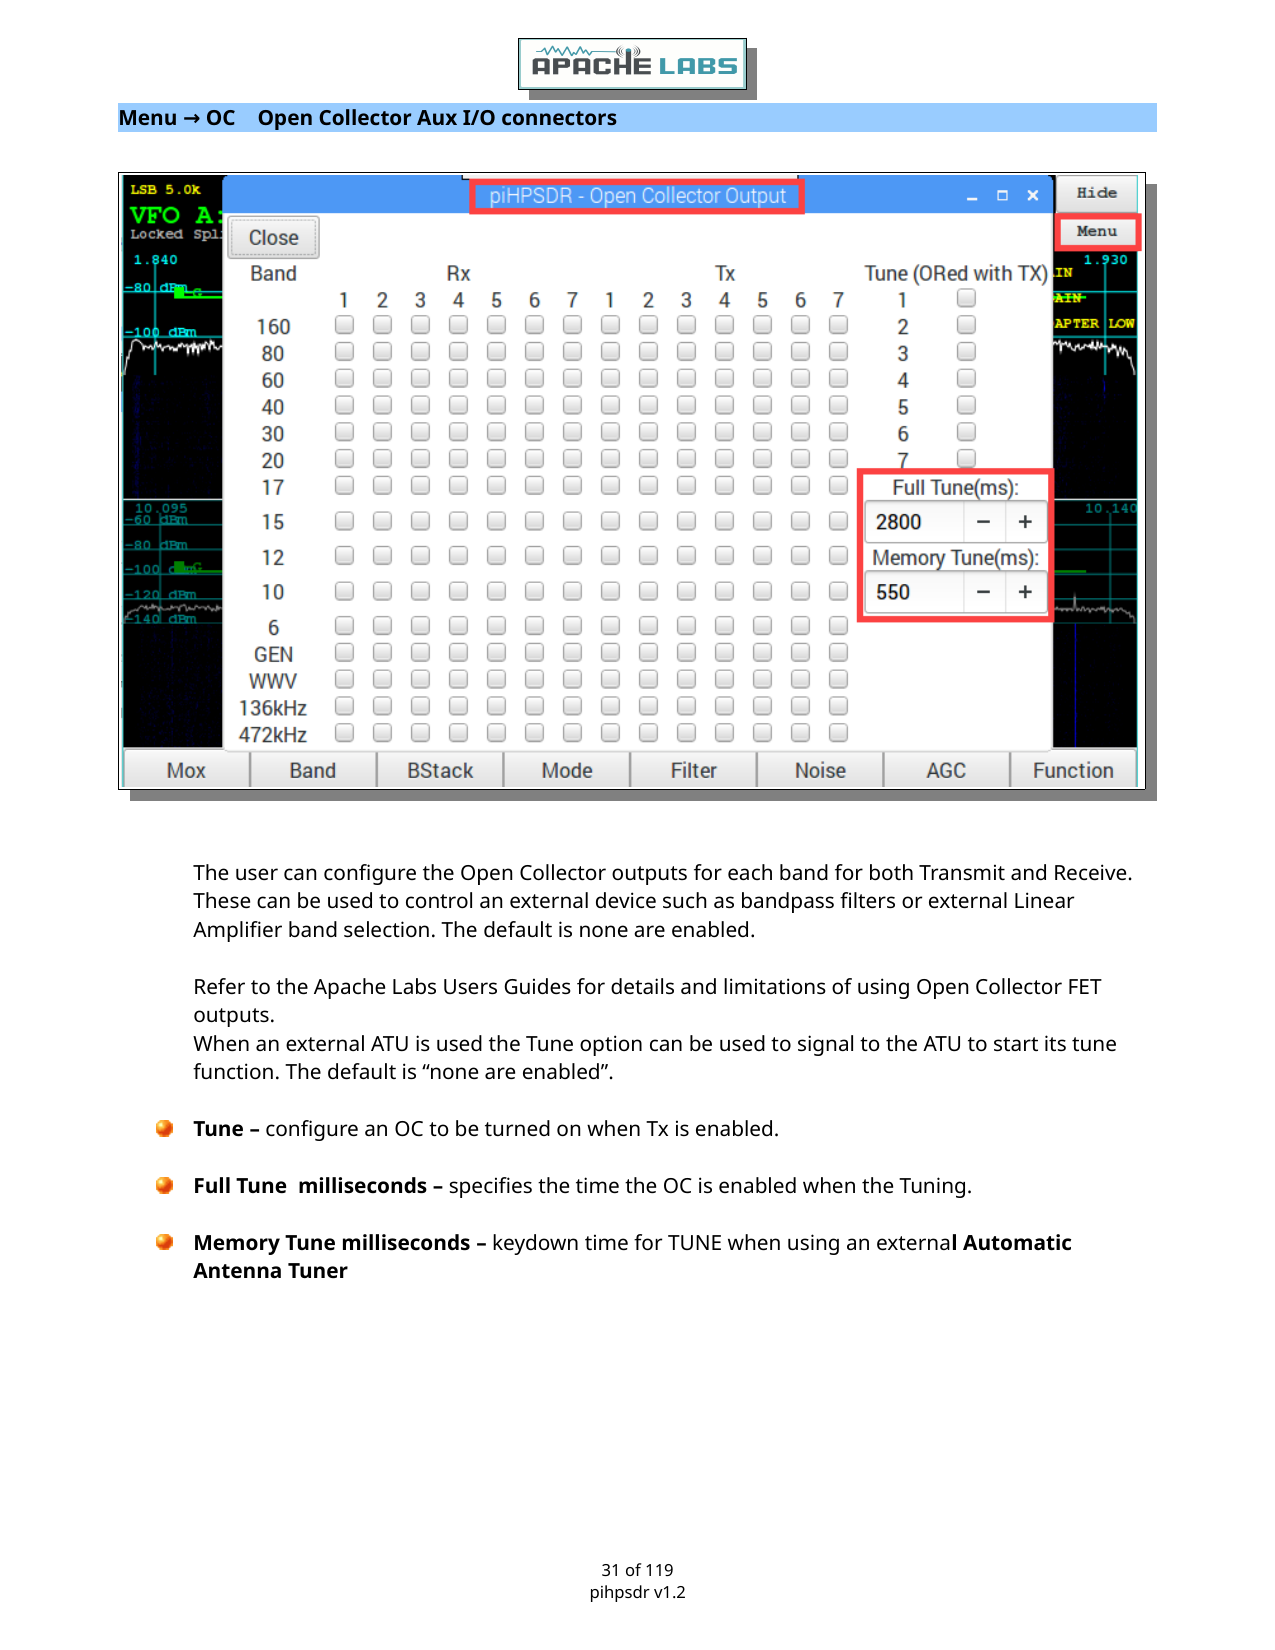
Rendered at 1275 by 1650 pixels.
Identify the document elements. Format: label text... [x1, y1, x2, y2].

list Full Tune milliseconds – specifies the time the OC is enabled when the Tuning. [156, 1171, 1157, 1199]
list When an external ATU is used the Tune option can be used to signal to the ATU to start its tune function. The default is “none are enabled”. [156, 1029, 1157, 1086]
subtitle Menu → OC Open Collector Aux I/O connectors [118, 103, 1157, 132]
picture [521, 40, 744, 87]
picture [156, 1234, 173, 1250]
picture [156, 1177, 173, 1194]
list Tune – configure an OC to be turned on when Tx is enabled. [156, 1114, 1157, 1143]
list The user can configure the Open Collector outputs for each band for both Transmit and Receive. These can be used to control an external device such as bandpass filters or external Linear Amplifier band selection. The default is none are enabled. [156, 858, 1157, 943]
list Memory Tune milliseconds – keydown time for TUNE when using an external Automatic Antenna Tuner [156, 1228, 1157, 1285]
picture [156, 1120, 173, 1137]
picture [121, 175, 1142, 787]
list Refer to the Apache Labs Users Guides for details and limitations of using Open Collector FET outputs. [156, 972, 1157, 1029]
